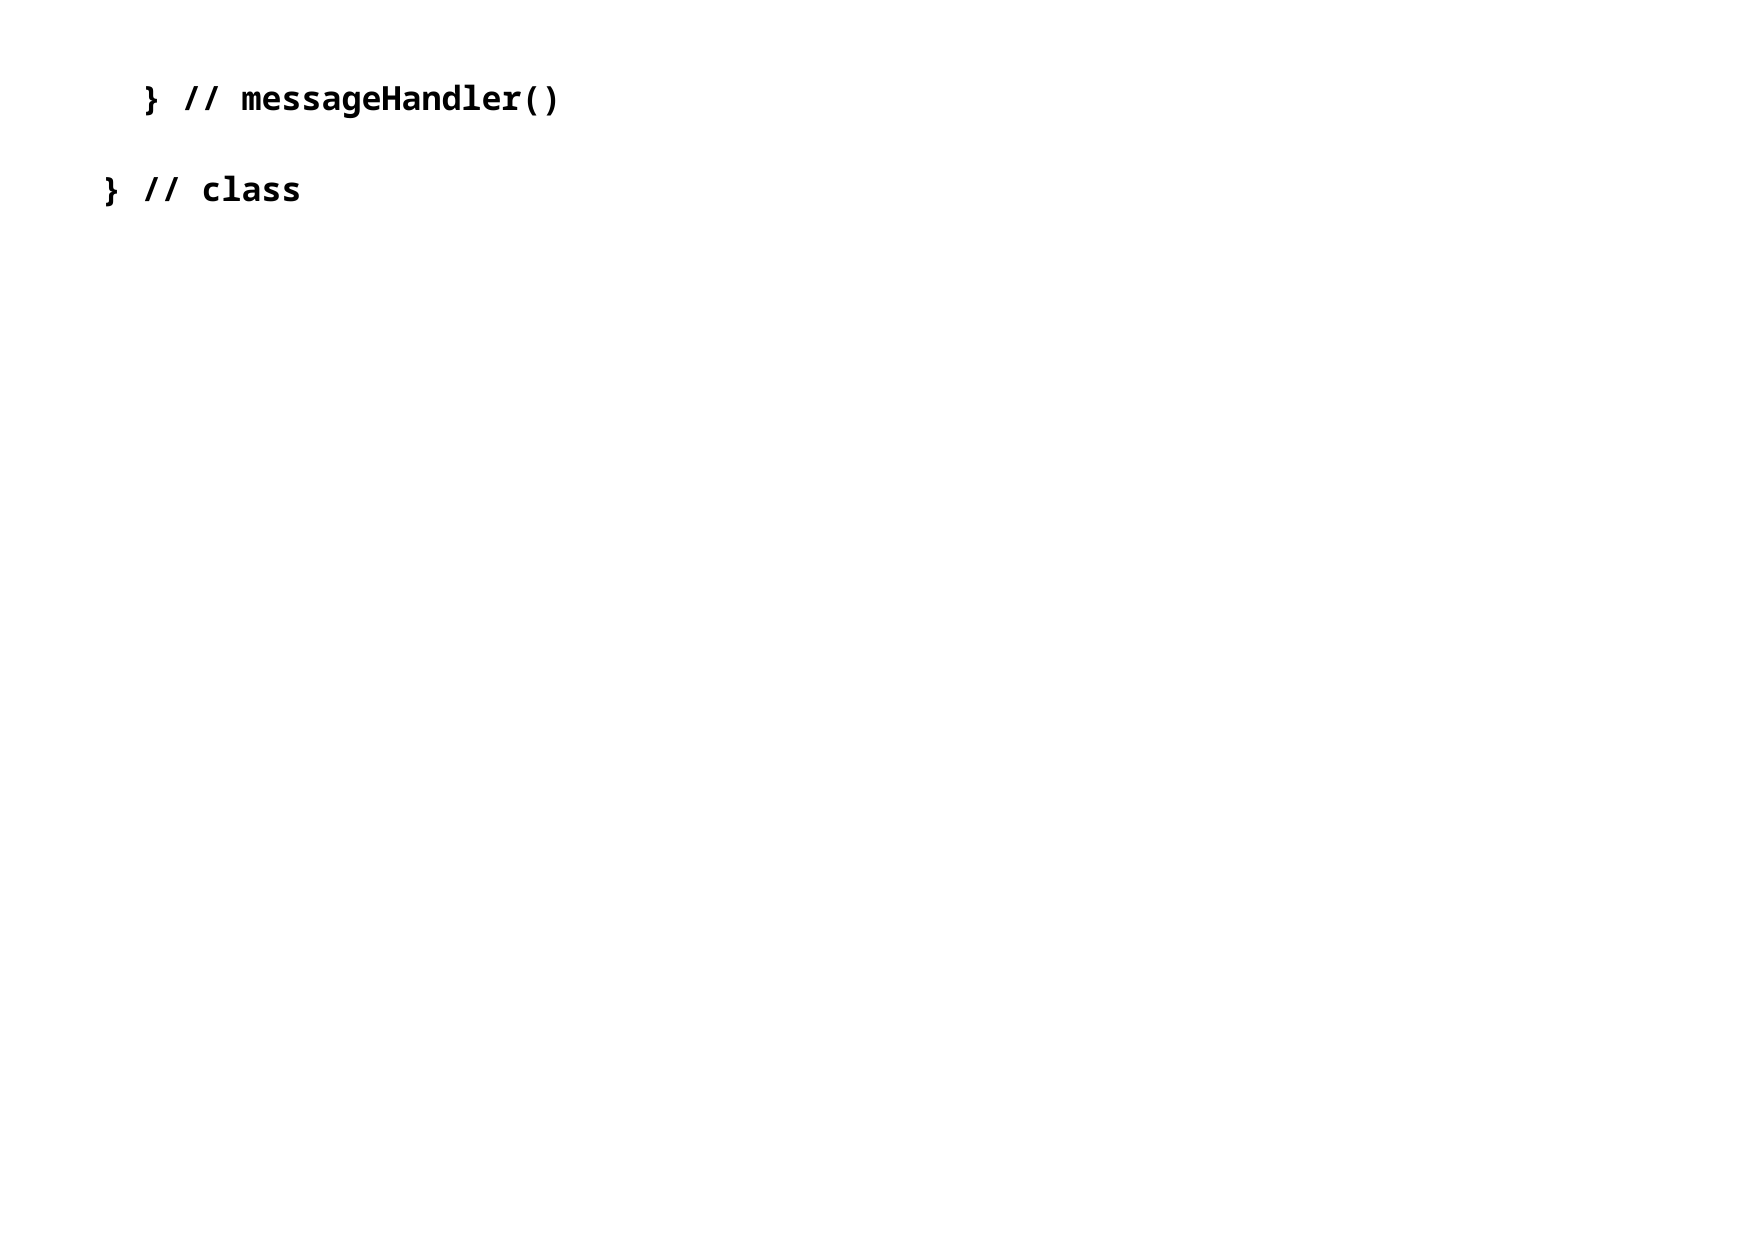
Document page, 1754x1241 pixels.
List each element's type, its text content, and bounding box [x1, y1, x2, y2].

table_cell } // messageHandler() } // class [96, 24, 897, 217]
table_cell [898, 24, 1699, 217]
